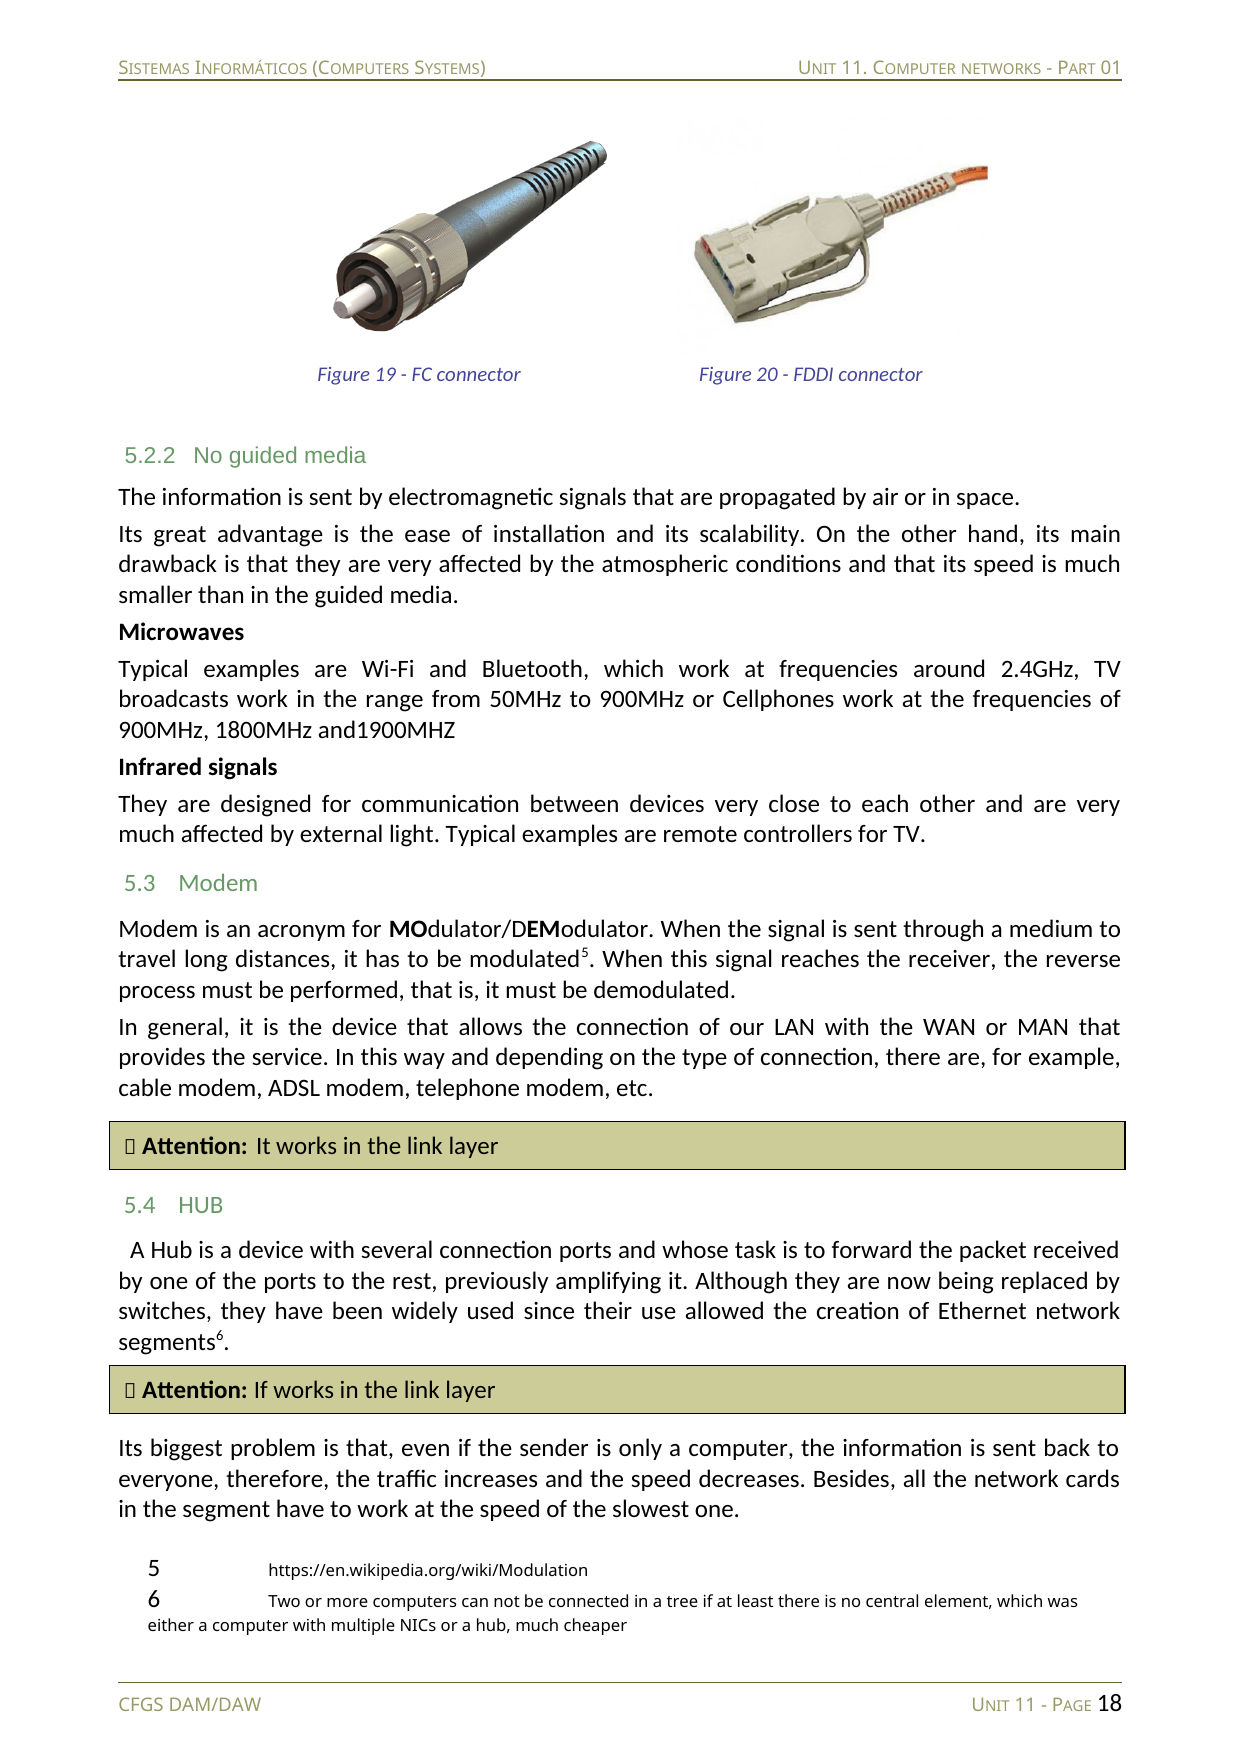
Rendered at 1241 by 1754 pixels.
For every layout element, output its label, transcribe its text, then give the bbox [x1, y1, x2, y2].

text They are designed for communication between devices very close to each other and are very much affected by external light. Typical examples are remote controllers for TV. [118, 788, 1122, 849]
text Typical examples are Wi-Fi and Bluetooth, which work at frequencies around 2.4GHz, TV broadcasts work in the range from 50MHz to 900MHz or Cellphones work at the frequencies of 900MHz, 1800MHz and1900MHZ [118, 653, 1122, 744]
text In general, it is the device that allows the connection of our LAN with the WAN or MAN that provides the service. In this way and depending on the type of connection, there are, for example, cable modem, ADSL modem, telephone modem, etc. [118, 1011, 1122, 1102]
subtitle No guided media [118, 442, 1122, 468]
text Figure 19 - FC connector Figure 20 - FDDI connector [118, 361, 1122, 386]
text Its great advantage is the ease of installation and its scalability. On the other hand, its main drawback is that they are very affected by the atmospheric conditions and that its speed is much smaller than in the guided media. [118, 518, 1122, 609]
text https://en.wikipedia.org/wiki/Modulation [147, 1552, 1122, 1583]
text A Hub is a device with several connection ports and whose task is to forward the packet received by one of the ports to the rest, previously amplifying it. Although they are now being replaced by switches, they have been widely used since their use allowed the creation of Ethernet network segments. [118, 1234, 1122, 1356]
text Two or more computers can not be connected in a tree if at least there is no central element, which was either a computer with multiple NICs or a hub, much cheaper [147, 1583, 1122, 1636]
text ❕ Attention: It works in the link layer [110, 1122, 1124, 1169]
picture [264, 118, 988, 355]
text ❕ Attention: If works in the link layer [110, 1366, 1124, 1413]
subtitle HUB [118, 1189, 1122, 1219]
text The information is sent by electromagnetic signals that are propagated by air or in space. [118, 481, 1122, 511]
text Its biggest problem is that, even if the sender is only a computer, the information is sent back to everyone, therefore, the traffic increases and the speed decreases. Besides, all the network cards in the segment have to work at the speed of the slowest one. [118, 1432, 1122, 1524]
text Microwaves [118, 616, 1122, 646]
text Modem is an acronym for MOdulator/DEModulator. When the signal is sent through a medium to travel long distances, it has to be modulated. When this signal reaches the receiver, the reverse process must be performed, that is, it must be demodulated. [118, 913, 1122, 1004]
text Infrared signals [118, 751, 1122, 781]
subtitle Modem [118, 868, 1122, 898]
